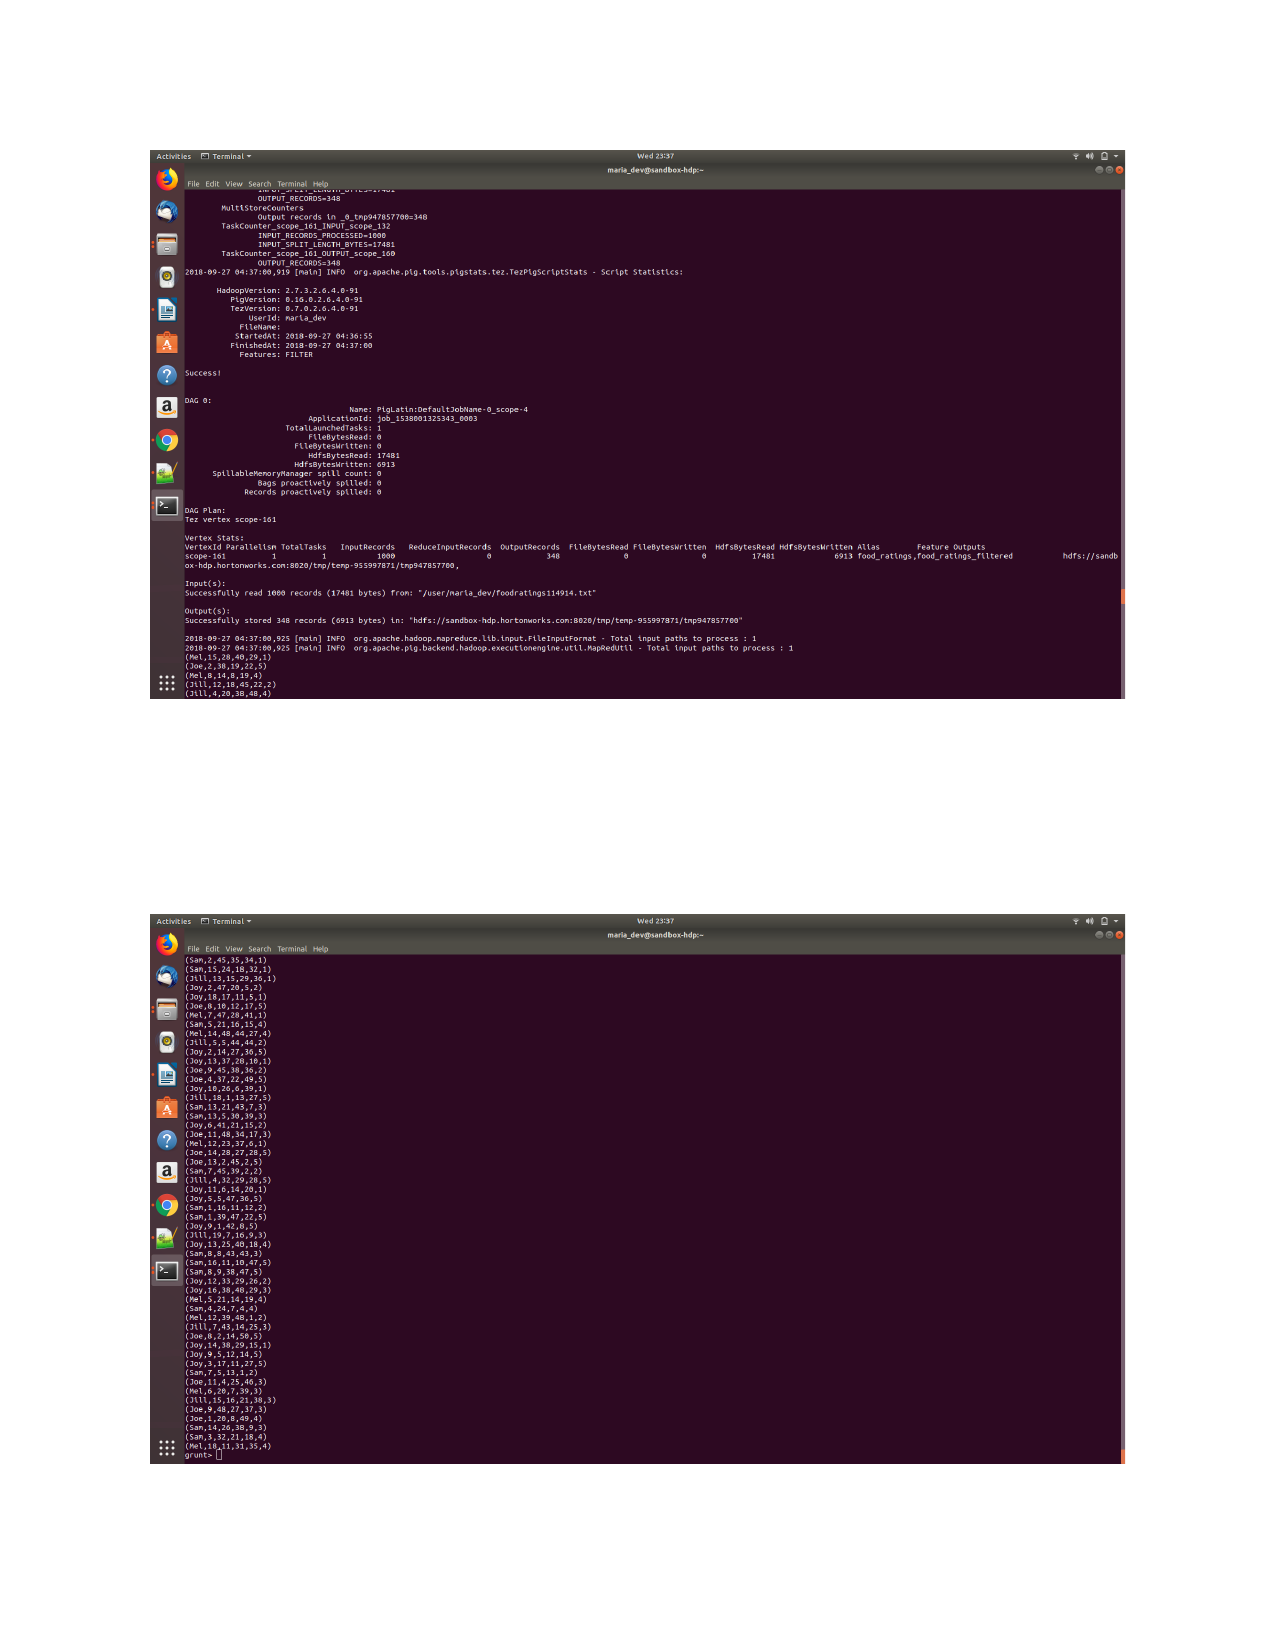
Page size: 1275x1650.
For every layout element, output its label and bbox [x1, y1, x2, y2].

picture [150, 914, 1125, 1464]
picture [150, 150, 1125, 699]
